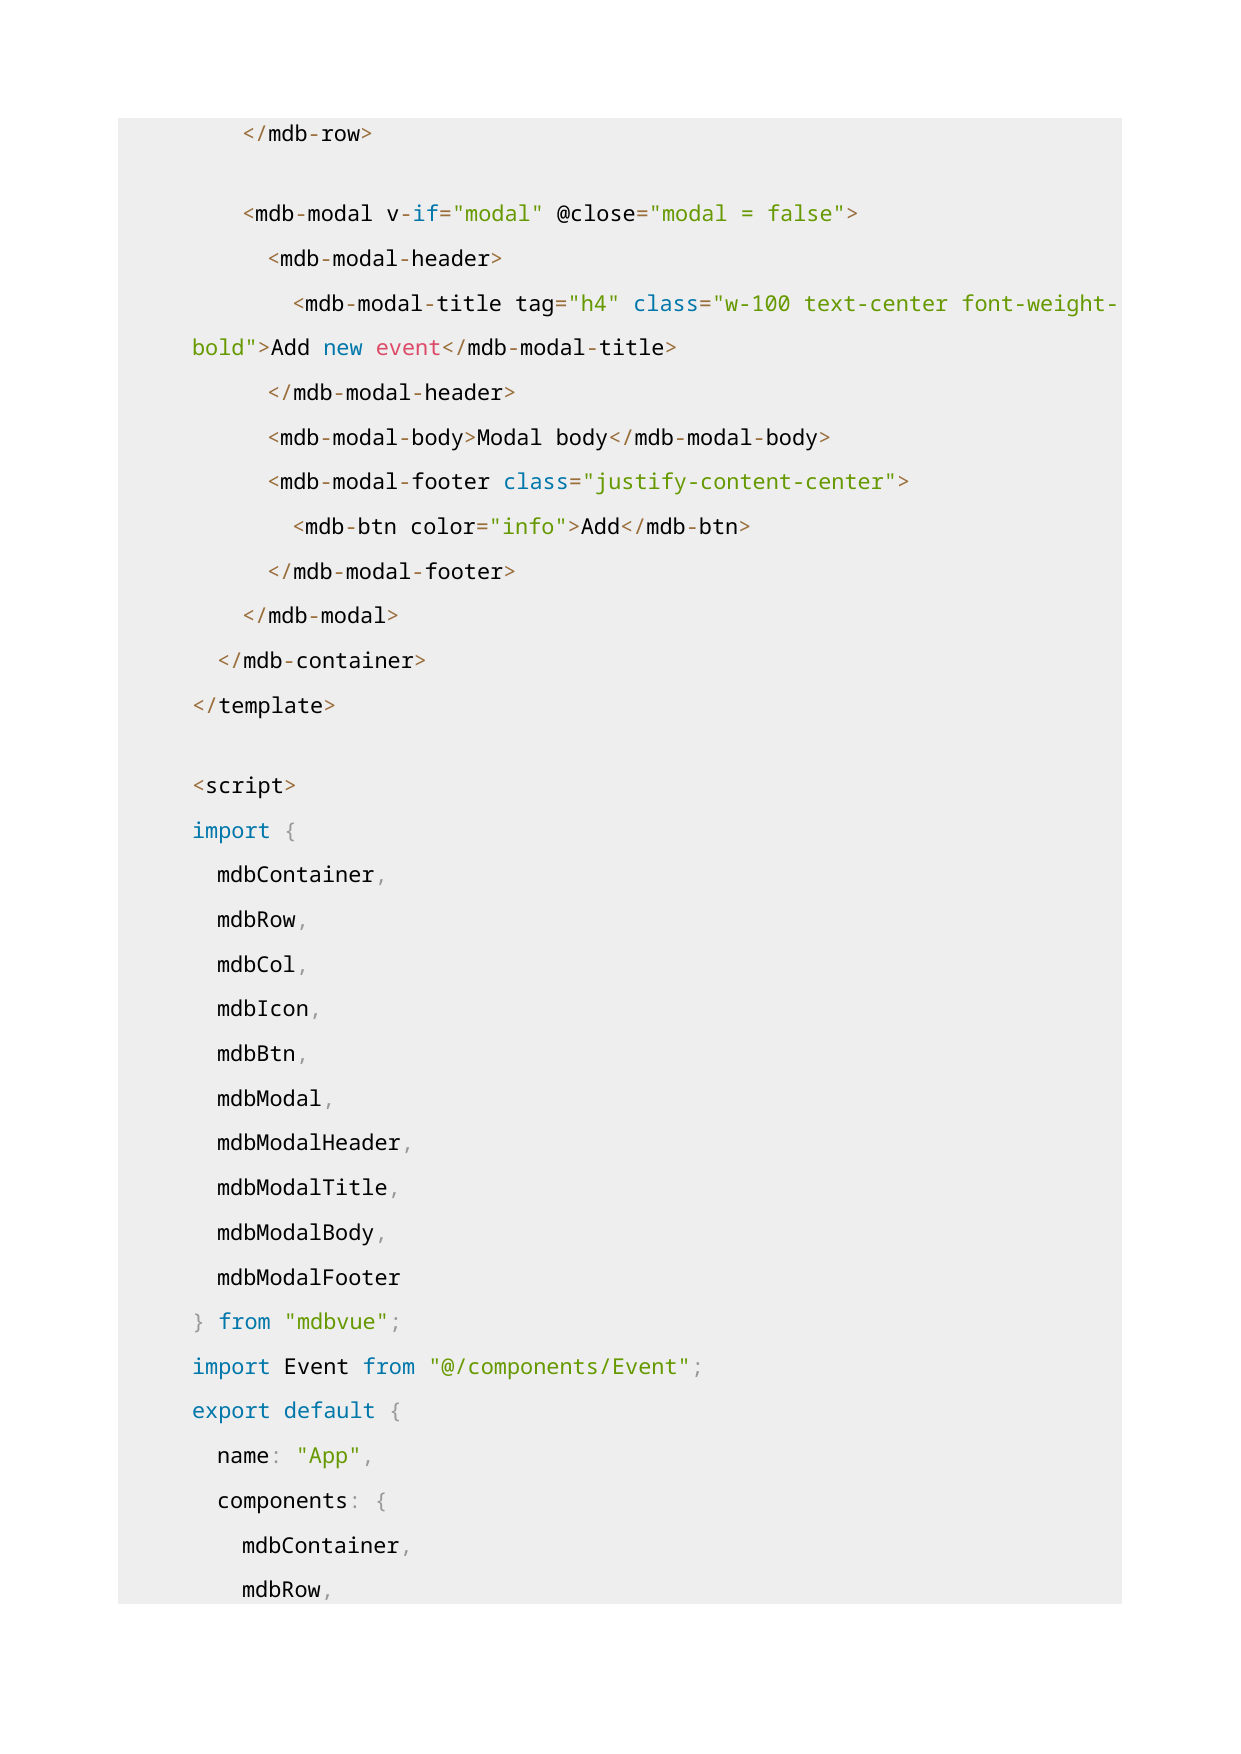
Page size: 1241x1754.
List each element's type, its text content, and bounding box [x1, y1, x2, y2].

list <mdb-modal-footer class="justify-content-center"> [118, 466, 1122, 496]
list <script> [118, 770, 1122, 800]
list mdbModalHeader, [118, 1127, 1122, 1157]
list </mdb-modal-footer> [118, 556, 1122, 586]
list <mdb-modal v-if="modal" @close="modal = false"> [118, 198, 1122, 228]
list <mdb-btn color="info">Add</mdb-btn> [118, 511, 1122, 541]
list </template> [118, 690, 1122, 719]
list mdbRow, [118, 1574, 1122, 1604]
list <mdb-modal-body>Modal body</mdb-modal-body> [118, 422, 1122, 451]
list mdbIcon, [118, 993, 1122, 1023]
list components: { [118, 1485, 1122, 1515]
list <mdb-modal-header> [118, 243, 1122, 273]
list export default { [118, 1396, 1122, 1425]
list name: "App", [118, 1440, 1122, 1470]
list mdbModal, [118, 1083, 1122, 1112]
list } from "mdbvue"; [118, 1306, 1122, 1336]
list mdbContainer, [118, 859, 1122, 889]
list mdbRow, [118, 904, 1122, 934]
list mdbBtn, [118, 1038, 1122, 1068]
list <mdb-modal-title tag="h4" class="w-100 text-center font-weight-bold">Add new event</mdb-modal-title> [118, 288, 1122, 362]
list import { [118, 814, 1122, 844]
list mdbModalBody, [118, 1217, 1122, 1247]
list </mdb-modal> [118, 600, 1122, 630]
list import Event from "@/components/Event"; [118, 1351, 1122, 1381]
list mdbModalTitle, [118, 1172, 1122, 1202]
list mdbCol, [118, 949, 1122, 978]
list mdbContainer, [118, 1529, 1122, 1559]
list mdbModalFooter [118, 1261, 1122, 1291]
list </mdb-container> [118, 645, 1122, 675]
list </mdb-row> [118, 118, 1122, 148]
list </mdb-modal-header> [118, 377, 1122, 407]
